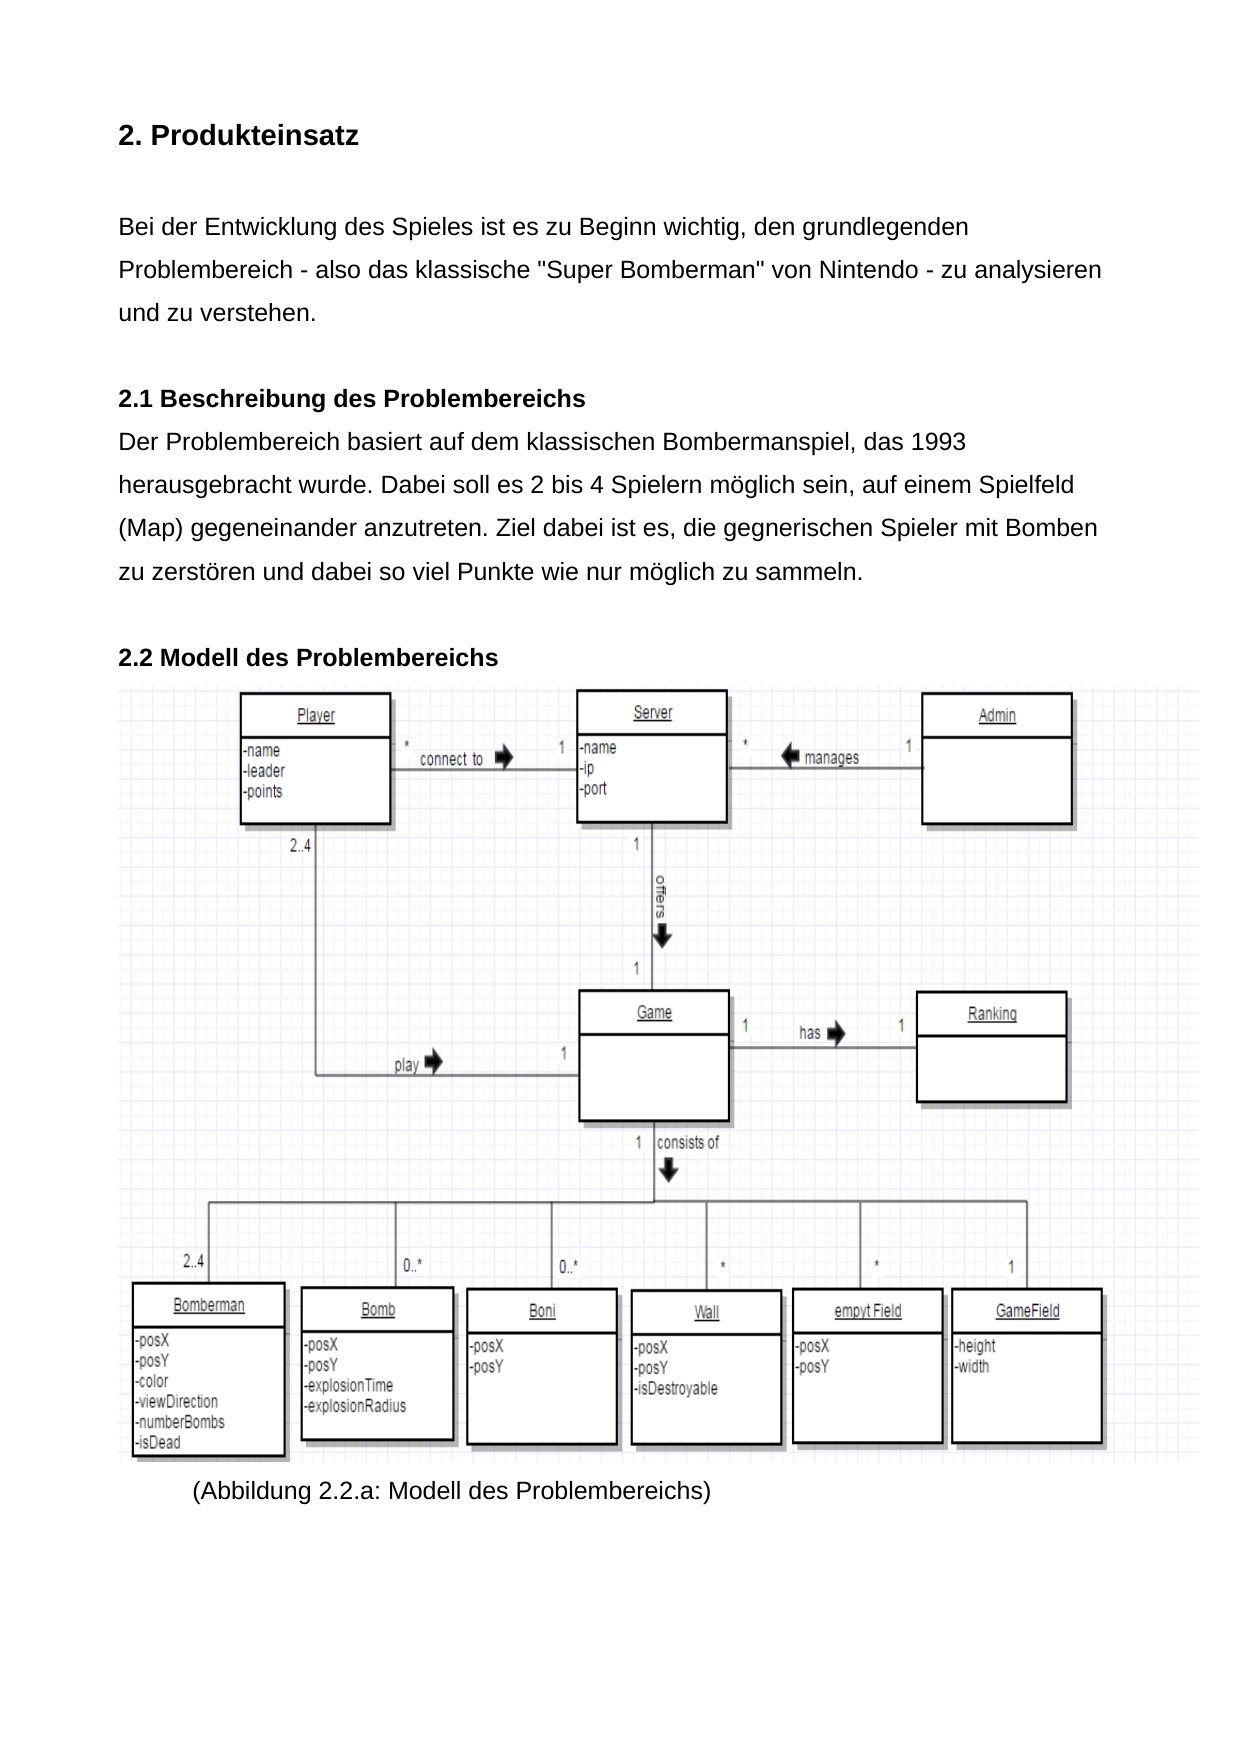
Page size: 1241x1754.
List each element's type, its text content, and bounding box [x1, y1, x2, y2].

text 2.2 Modell des Problembereichs [118, 643, 1122, 672]
text Der Problembereich basiert auf dem klassischen Bombermanspiel, das 1993 herausgebracht wurde. Dabei soll es 2 bis 4 Spielern möglich sein, auf einem Spielfeld (Map) gegeneinander anzutreten. Ziel dabei ist es, die gegnerischen Spieler mit Bomben zu zerstören und dabei so viel Punkte wie nur möglich zu sammeln. [118, 427, 1122, 585]
text (Abbildung 2.2.a: Modell des Problembereichs) [118, 1462, 1122, 1504]
text 2.1 Beschreibung des Problembereichs [118, 384, 1122, 413]
text Bei der Entwicklung des Spieles ist es zu Beginn wichtig, den grundlegenden Problembereich - also das klassische "Super Bomberman" von Nintendo - zu analysieren und zu verstehen. [118, 212, 1122, 327]
picture [118, 686, 1199, 1462]
text 2. Produkteinsatz [118, 118, 1122, 152]
